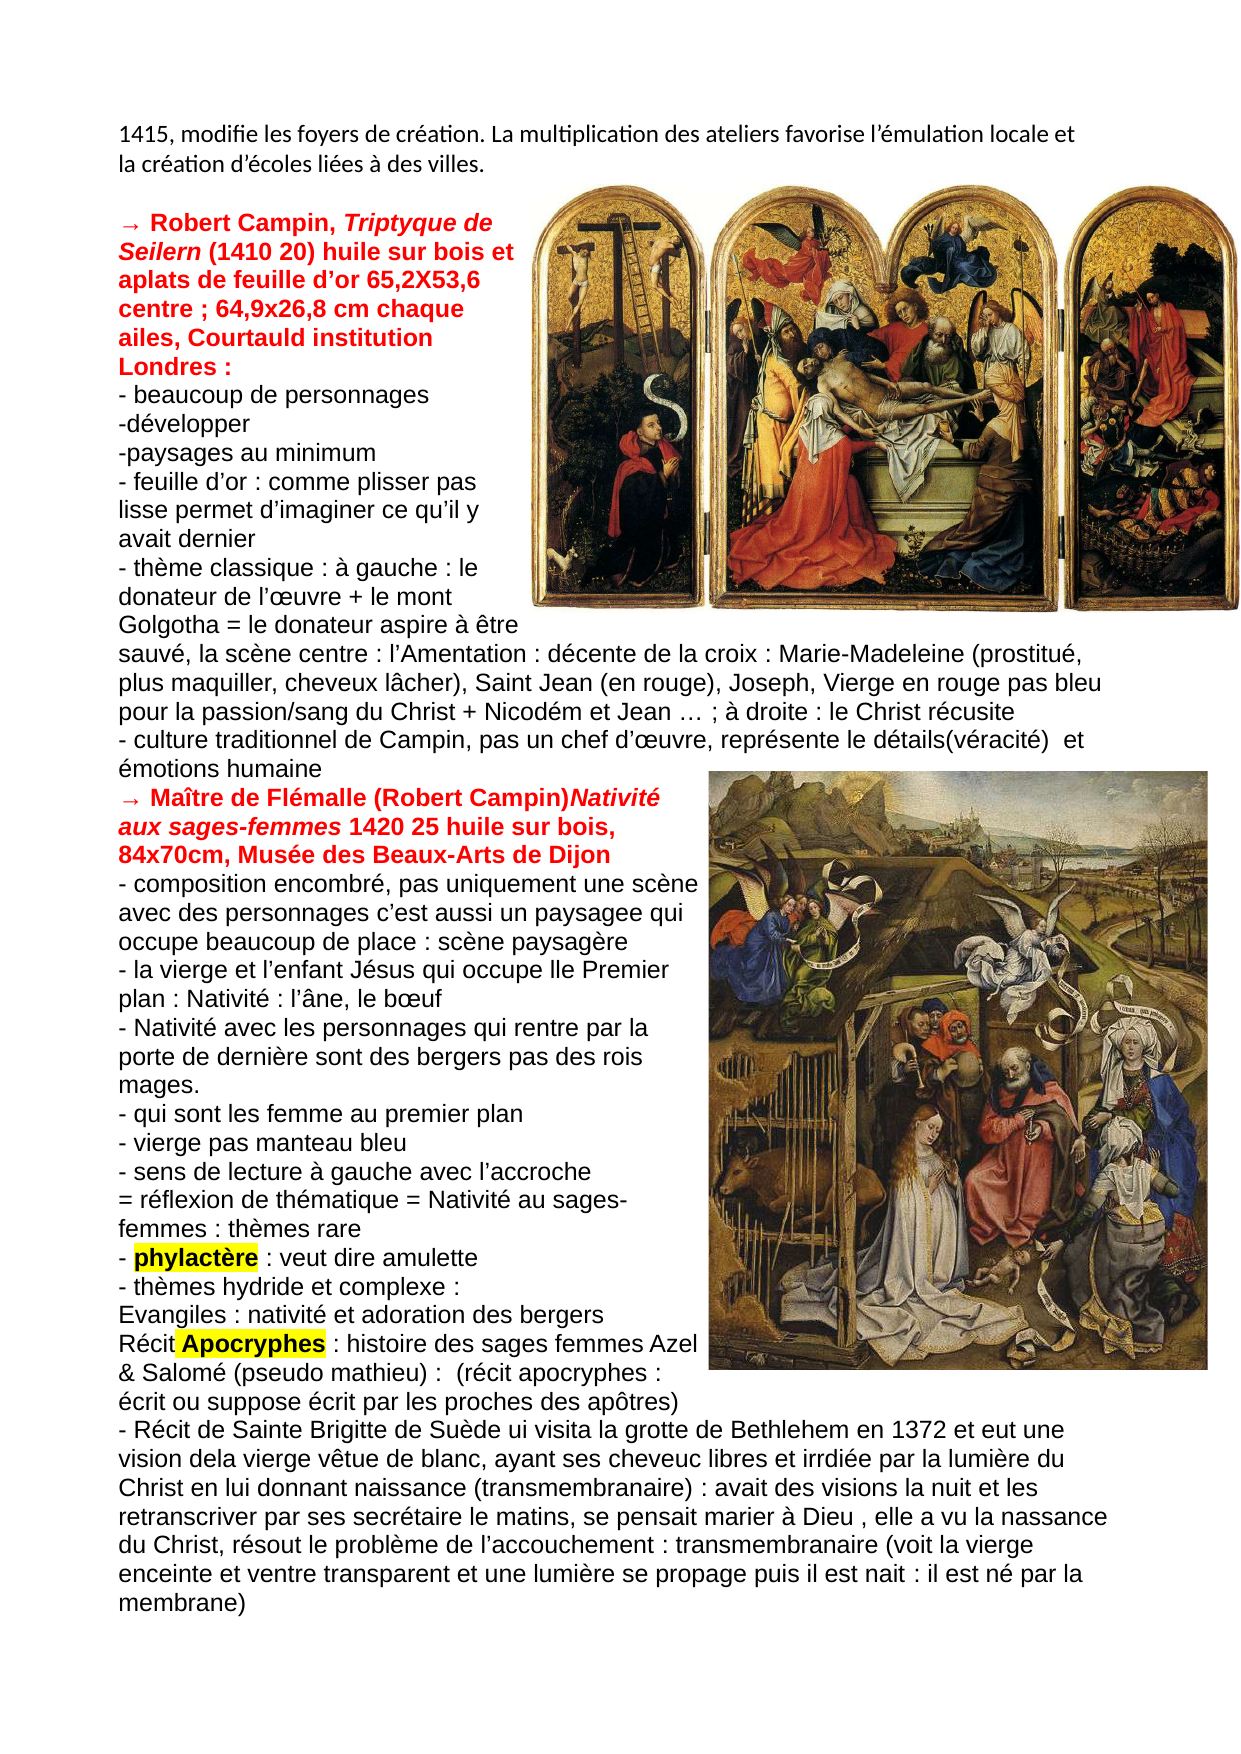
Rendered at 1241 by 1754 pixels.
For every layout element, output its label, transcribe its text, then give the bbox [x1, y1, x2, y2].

text Evangiles : nativité et adoration des bergers [118, 1300, 708, 1329]
text 1415, modifie les foyers de création. La multiplication des ateliers favorise l’émulation locale et [118, 118, 1122, 149]
text → Maître de Flémalle (Robert Campin)Nativité aux sages-femmes 1420 25 huile sur bois, 84x70cm, Musée des Beaux-Arts de Dijon [118, 783, 708, 869]
picture [708, 771, 1208, 1370]
text - vierge pas manteau bleu [118, 1128, 708, 1157]
text - la vierge et l’enfant Jésus qui occupe lle Premier plan : Nativité : l’âne, le bœuf [118, 955, 708, 1013]
text la création d’écoles liées à des villes. [118, 149, 1122, 179]
text Récit Apocryphes : histoire des sages femmes Azel & Salomé (pseudo mathieu) : (récit apocryphes : écrit ou suppose écrit par les proches des apôtres) [118, 1329, 1122, 1415]
text - phylactère : veut dire amulette [118, 1243, 708, 1272]
text - beaucoup de personnages [118, 380, 530, 409]
picture [530, 184, 1240, 613]
text - thème classique : à gauche : le donateur de l’œuvre + le mont Golgotha = le donateur aspire à être sauvé, la scène centre : l’Amentation : décente de la croix : Marie-Madeleine (prostitué, plus maquiller, cheveux lâcher), Saint Jean (en rouge), Joseph, Vierge en rouge pas bleu pour la passion/sang du Christ + Nicodém et Jean … ; à droite : le Christ récusite [118, 553, 1122, 725]
text = réflexion de thématique = Nativité au sages-femmes : thèmes rare [118, 1185, 708, 1243]
text -paysages au minimum [118, 438, 530, 467]
text → Robert Campin, Triptyque de Seilern (1410 20) huile sur bois et aplats de feuille d’or 65,2X53,6 centre ; 64,9x26,8 cm chaque ailes, Courtauld institution Londres : [118, 208, 530, 380]
text - thèmes hydride et complexe : [118, 1272, 708, 1300]
text -développer [118, 409, 530, 438]
text - qui sont les femme au premier plan [118, 1099, 708, 1128]
text - sens de lecture à gauche avec l’accroche [118, 1157, 708, 1185]
text - Nativité avec les personnages qui rentre par la porte de dernière sont des bergers pas des rois mages. [118, 1013, 708, 1099]
text - composition encombré, pas uniquement une scène avec des personnages c’est aussi un paysagee qui occupe beaucoup de place : scène paysagère [118, 869, 708, 955]
text - culture traditionnel de Campin, pas un chef d’œuvre, représente le détails(véracité) et émotions humaine [118, 725, 1122, 783]
text - feuille d’or : comme plisser pas lisse permet d’imaginer ce qu’il y avait dernier [118, 467, 530, 553]
text - Récit de Sainte Brigitte de Suède ui visita la grotte de Bethlehem en 1372 et eut une vision dela vierge vêtue de blanc, ayant ses cheveuc libres et irrdiée par la lumière du Christ en lui donnant naissance (transmembranaire) : avait des visions la nuit et les retranscriver par ses secrétaire le matins, se pensait marier à Dieu , elle a vu la nassance du Christ, résout le problème de l’accouchement : transmembranaire (voit la vierge enceinte et ventre transparent et une lumière se propage puis il est nait : il est né par la membrane) [118, 1415, 1122, 1617]
